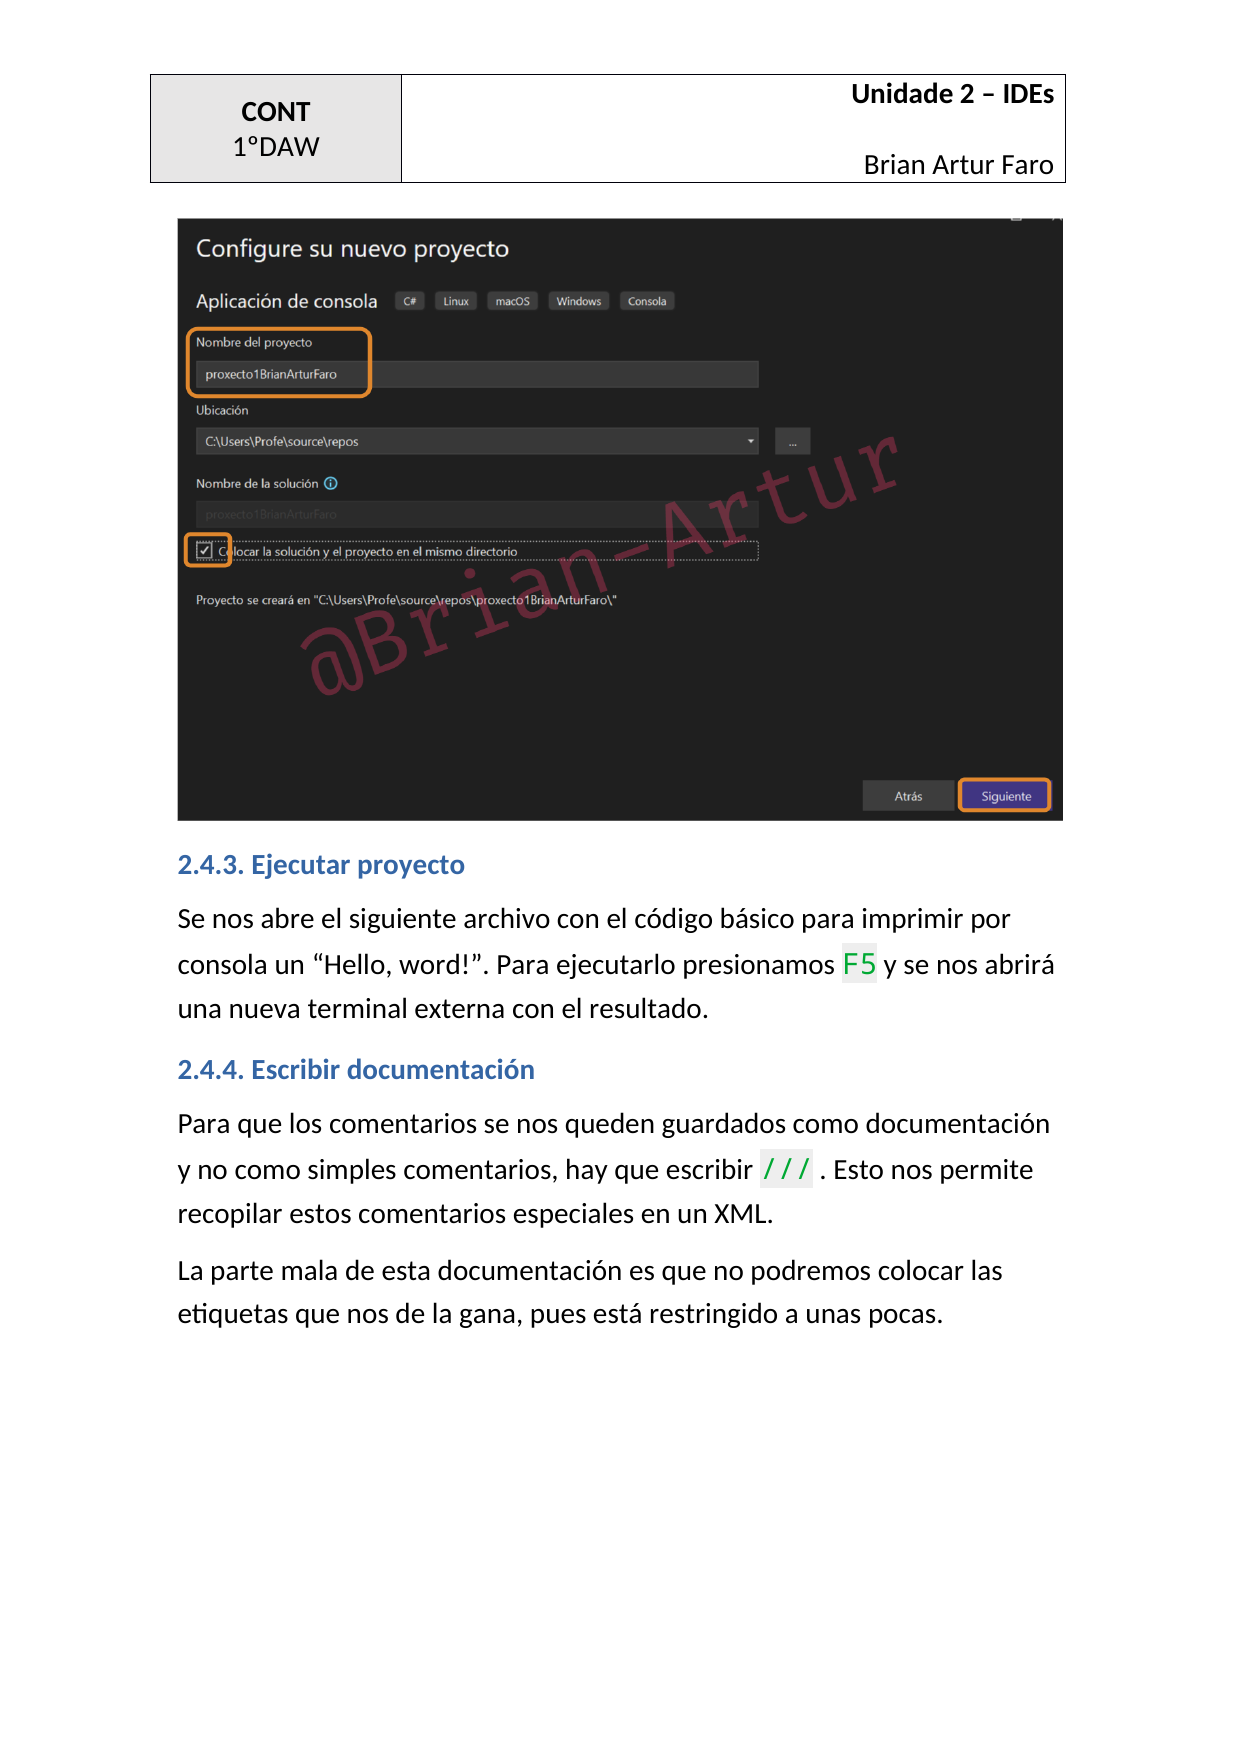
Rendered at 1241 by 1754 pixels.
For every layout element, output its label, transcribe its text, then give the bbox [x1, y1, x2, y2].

picture [177, 218, 1063, 821]
subtitle 2.4.3. Ejecutar proyecto [177, 846, 1063, 882]
subtitle 2.4.4. Escribir documentación [177, 1051, 1063, 1087]
text Para que los comentarios se nos queden guardados como documentación y no como simples comentarios, hay que escribir /// . Esto nos permite recopilar estos comentarios especiales en un XML. [177, 1105, 1063, 1231]
text La parte mala de esta documentación es que no podremos colocar las etiquetas que nos de la gana, pues está restringido a unas pocas. [177, 1252, 1063, 1331]
text Se nos abre el siguiente archivo con el código básico para imprimir por consola un “Hello, word!”. Para ejecutarlo presionamos F5 y se nos abrirá una nueva terminal externa con el resultado. [177, 900, 1063, 1026]
